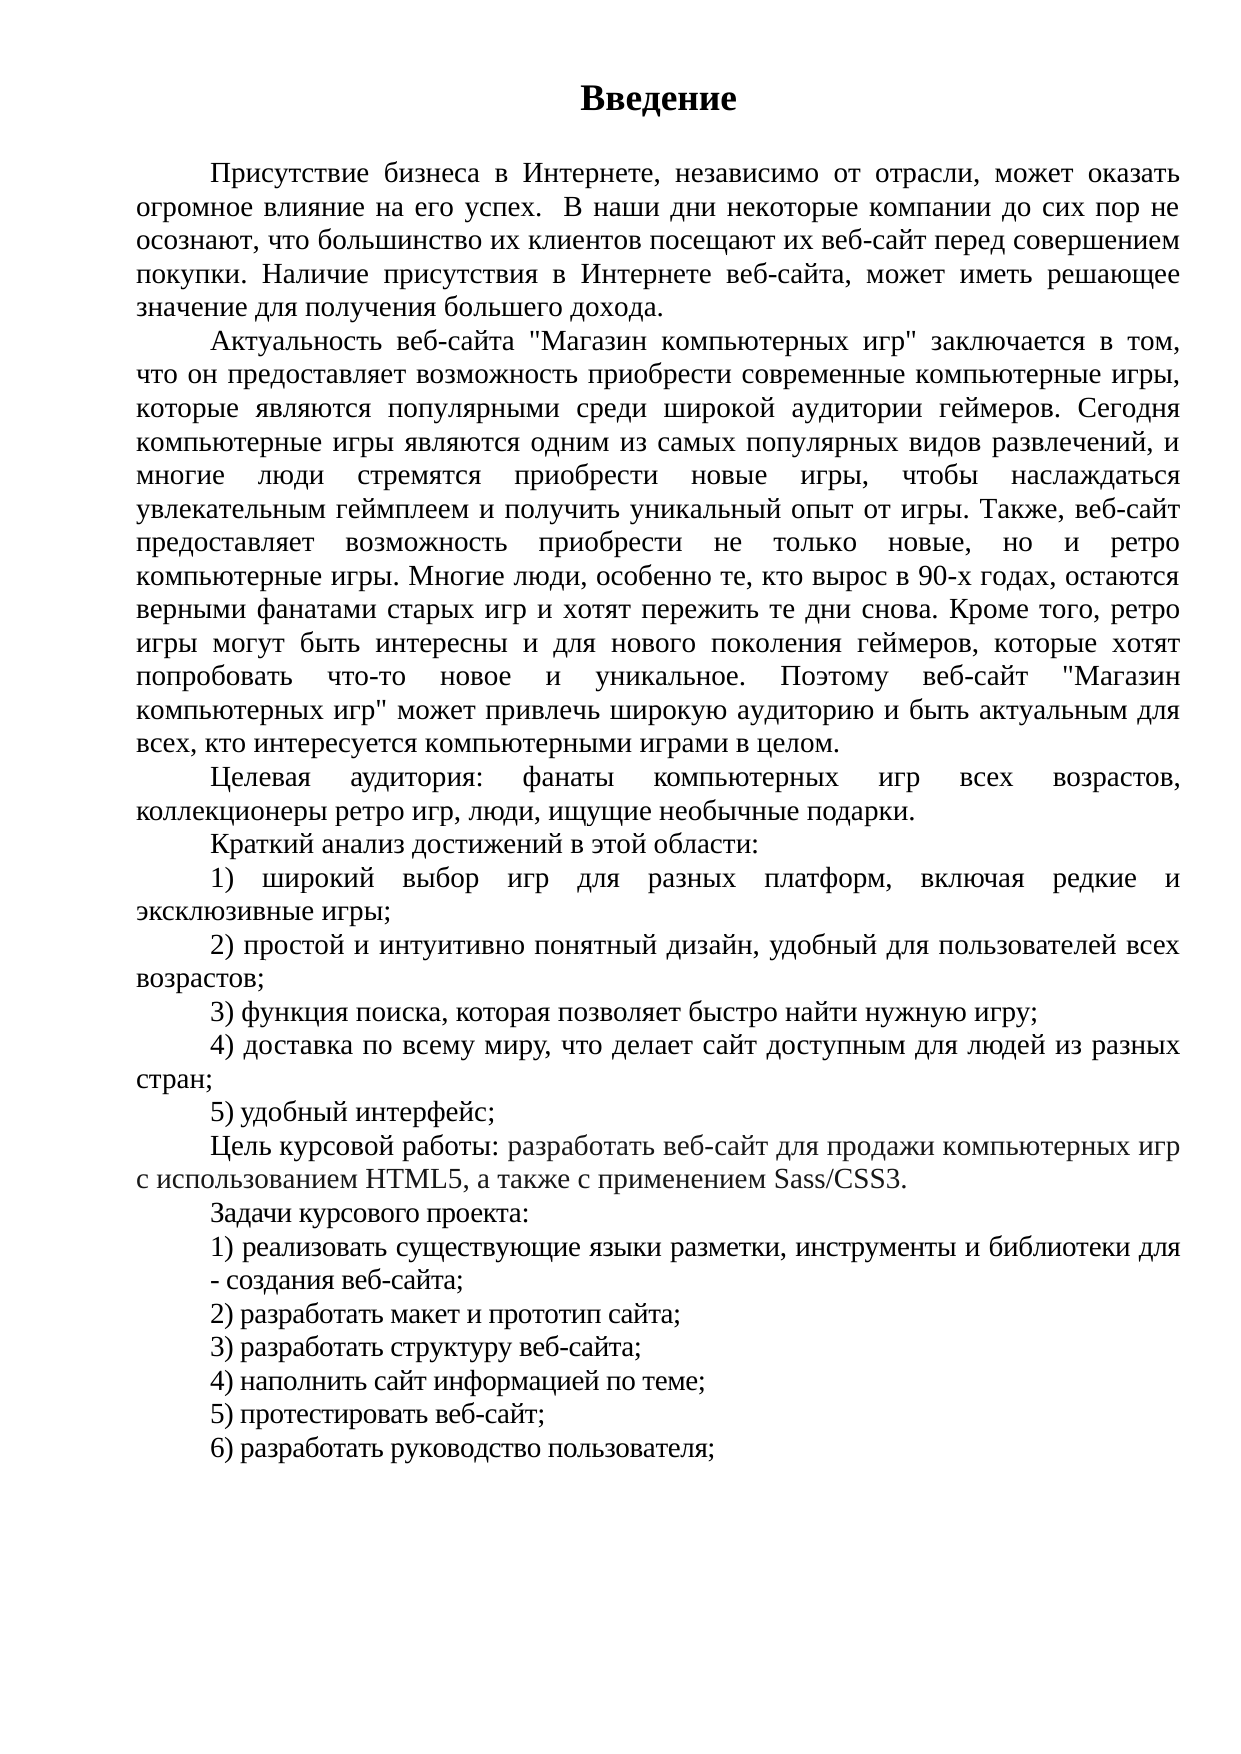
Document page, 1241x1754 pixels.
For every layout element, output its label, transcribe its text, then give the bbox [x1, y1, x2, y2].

subtitle Введение [136, 75, 1181, 118]
text 4) доставка по всему миру, что делает сайт доступным для людей из разных стран; [136, 1027, 1181, 1094]
text 5) протестировать веб-сайт; [210, 1396, 1181, 1430]
text Целевая аудитория: фанаты компьютерных игр всех возрастов, коллекционеры ретро игр, люди, ищущие необычные подарки. [136, 759, 1181, 826]
text Цель курсовой работы: разработать веб-сайт для продажи компьютерных игр с использованием HTML5, а также с применением Sass/CSS3. [136, 1128, 1181, 1195]
text Присутствие бизнеса в Интернете, независимо от отрасли, может оказать огромное влияние на его успех. В наши дни некоторые компании до сих пор не осознают, что большинство их клиентов посещают их веб-сайт перед совершением покупки. Наличие присутствия в Интернете веб-сайта, может иметь решающее значение для получения большего дохода. [136, 155, 1181, 323]
text Задачи курсового проекта: [136, 1195, 1181, 1229]
text 3) функция поиска, которая позволяет быстро найти нужную игру; [136, 994, 1181, 1027]
text Краткий анализ достижений в этой области: [136, 826, 1181, 860]
text 3) разработать структуру веб-сайта; [210, 1329, 1181, 1363]
text 4) наполнить сайт информацией по теме; [210, 1363, 1181, 1396]
text 6) разработать руководство пользователя; [210, 1430, 1181, 1463]
text 2) разработать макет и прототип сайта; [210, 1296, 1181, 1329]
text 2) простой и интуитивно понятный дизайн, удобный для пользователей всех возрастов; [136, 927, 1181, 994]
text Актуальность веб-сайта "Магазин компьютерных игр" заключается в том, что он предоставляет возможность приобрести современные компьютерные игры, которые являются популярными среди широкой аудитории геймеров. Сегодня компьютерные игры являются одним из самых популярных видов развлечений, и многие люди стремятся приобрести новые игры, чтобы наслаждаться увлекательным геймплеем и получить уникальный опыт от игры. Также, веб-сайт предоставляет возможность приобрести не только новые, но и ретро компьютерные игры. Многие люди, особенно те, кто вырос в 90-х годах, остаются верными фанатами старых игр и хотят пережить те дни снова. Кроме того, ретро игры могут быть интересны и для нового поколения геймеров, которые хотят попробовать что-то новое и уникальное. Поэтому веб-сайт "Магазин компьютерных игр" может привлечь широкую аудиторию и быть актуальным для всех, кто интересуется компьютерными играми в целом. [136, 323, 1181, 759]
text 5) удобный интерфейс; [136, 1094, 1181, 1128]
text 1) широкий выбор игр для разных платформ, включая редкие и эксклюзивные игры; [136, 860, 1181, 927]
text 1) реализовать существующие языки разметки, инструменты и библиотеки для - создания веб-сайта; [210, 1229, 1181, 1296]
